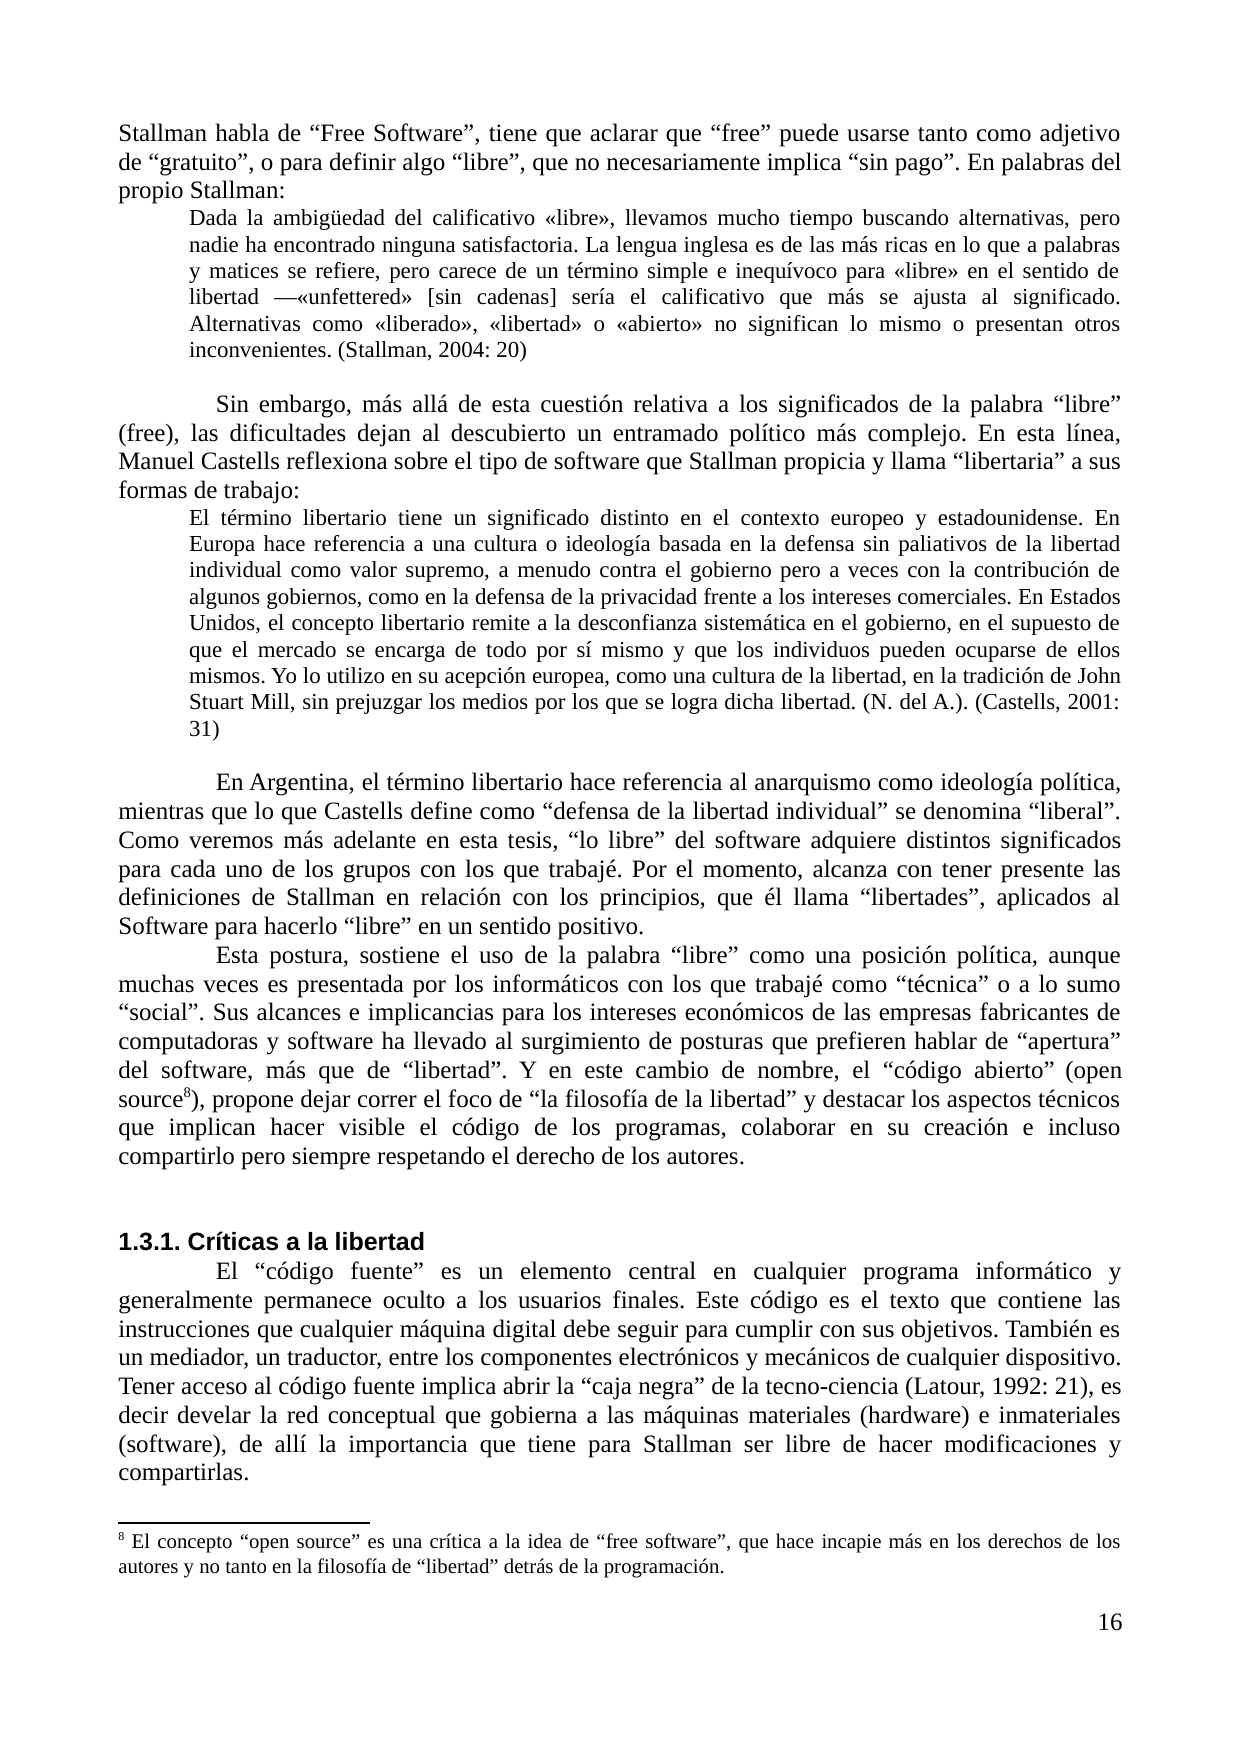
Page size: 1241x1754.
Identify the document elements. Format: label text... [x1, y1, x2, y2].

text Stallman habla de “Free Software”, tiene que aclarar que “free” puede usarse tanto como adjetivo de “gratuito”, o para definir algo “libre”, que no necesariamente implica “sin pago”. En palabras del propio Stallman: [118, 118, 1122, 204]
text Sin embargo, más allá de esta cuestión relativa a los significados de la palabra “libre” (free), las dificultades dejan al descubierto un entramado político más complejo. En esta línea, Manuel Castells reflexiona sobre el tipo de software que Stallman propicia y llama “libertaria” a sus formas de trabajo: [118, 389, 1122, 504]
subtitle 1.3.1. Críticas a la libertad [118, 1227, 1122, 1256]
text El concepto “open source” es una crítica a la idea de “free software”, que hace incapie más en los derechos de los autores y no tanto en la filosofía de “libertad” detrás de la programación. [118, 1529, 1122, 1578]
text En Argentina, el término libertario hace referencia al anarquismo como ideología política, mientras que lo que Castells define como “defensa de la libertad individual” se denomina “liberal”. Como veremos más adelante en esta tesis, “lo libre” del software adquiere distintos significados para cada uno de los grupos con los que trabajé. Por el momento, alcanza con tener presente las definiciones de Stallman en relación con los principios, que él llama “libertades”, aplicados al Software para hacerlo “libre” en un sentido positivo. [118, 767, 1122, 940]
text El “código fuente” es un elemento central en cualquier programa informático y generalmente permanece oculto a los usuarios finales. Este código es el texto que contiene las instrucciones que cualquier máquina digital debe seguir para cumplir con sus objetivos. También es un mediador, un traductor, entre los componentes electrónicos y mecánicos de cualquier dispositivo. Tener acceso al código fuente implica abrir la “caja negra” de la tecno-ciencia (Latour, 1992: 21), es decir develar la red conceptual que gobierna a las máquinas materiales (hardware) e inmateriales (software), de allí la importancia que tiene para Stallman ser libre de hacer modificaciones y compartirlas. [118, 1256, 1122, 1486]
text Dada la ambigüedad del calificativo «libre», llevamos mucho tiempo buscando alternativas, pero nadie ha encontrado ninguna satisfactoria. La lengua inglesa es de las más ricas en lo que a palabras y matices se refiere, pero carece de un término simple e inequívoco para «libre» en el sentido de libertad —«unfettered» [sin cadenas] sería el calificativo que más se ajusta al significado. Alternativas como «liberado», «libertad» o «abierto» no significan lo mismo o presentan otros inconvenientes. (Stallman, 2004: 20) [189, 204, 1122, 362]
text Esta postura, sostiene el uso de la palabra “libre” como una posición política, aunque muchas veces es presentada por los informáticos con los que trabajé como “técnica” o a lo sumo “social”. Sus alcances e implicancias para los intereses económicos de las empresas fabricantes de computadoras y software ha llevado al surgimiento de posturas que prefieren hablar de “apertura” del software, más que de “libertad”. Y en este cambio de nombre, el “código abierto” (open source), propone dejar correr el foco de “la filosofía de la libertad” y destacar los aspectos técnicos que implican hacer visible el código de los programas, colaborar en su creación e incluso compartirlo pero siempre respetando el derecho de los autores. [118, 940, 1122, 1170]
text El término libertario tiene un significado distinto en el contexto europeo y estadounidense. En Europa hace referencia a una cultura o ideología basada en la defensa sin paliativos de la libertad individual como valor supremo, a menudo contra el gobierno pero a veces con la contribución de algunos gobiernos, como en la defensa de la privacidad frente a los intereses comerciales. En Estados Unidos, el concepto libertario remite a la desconfianza sistemática en el gobierno, en el supuesto de que el mercado se encarga de todo por sí mismo y que los individuos pueden ocuparse de ellos mismos. Yo lo utilizo en su acepción europea, como una cultura de la libertad, en la tradición de John Stuart Mill, sin prejuzgar los medios por los que se logra dicha libertad. (N. del A.). (Castells, 2001: 31) [189, 504, 1122, 741]
